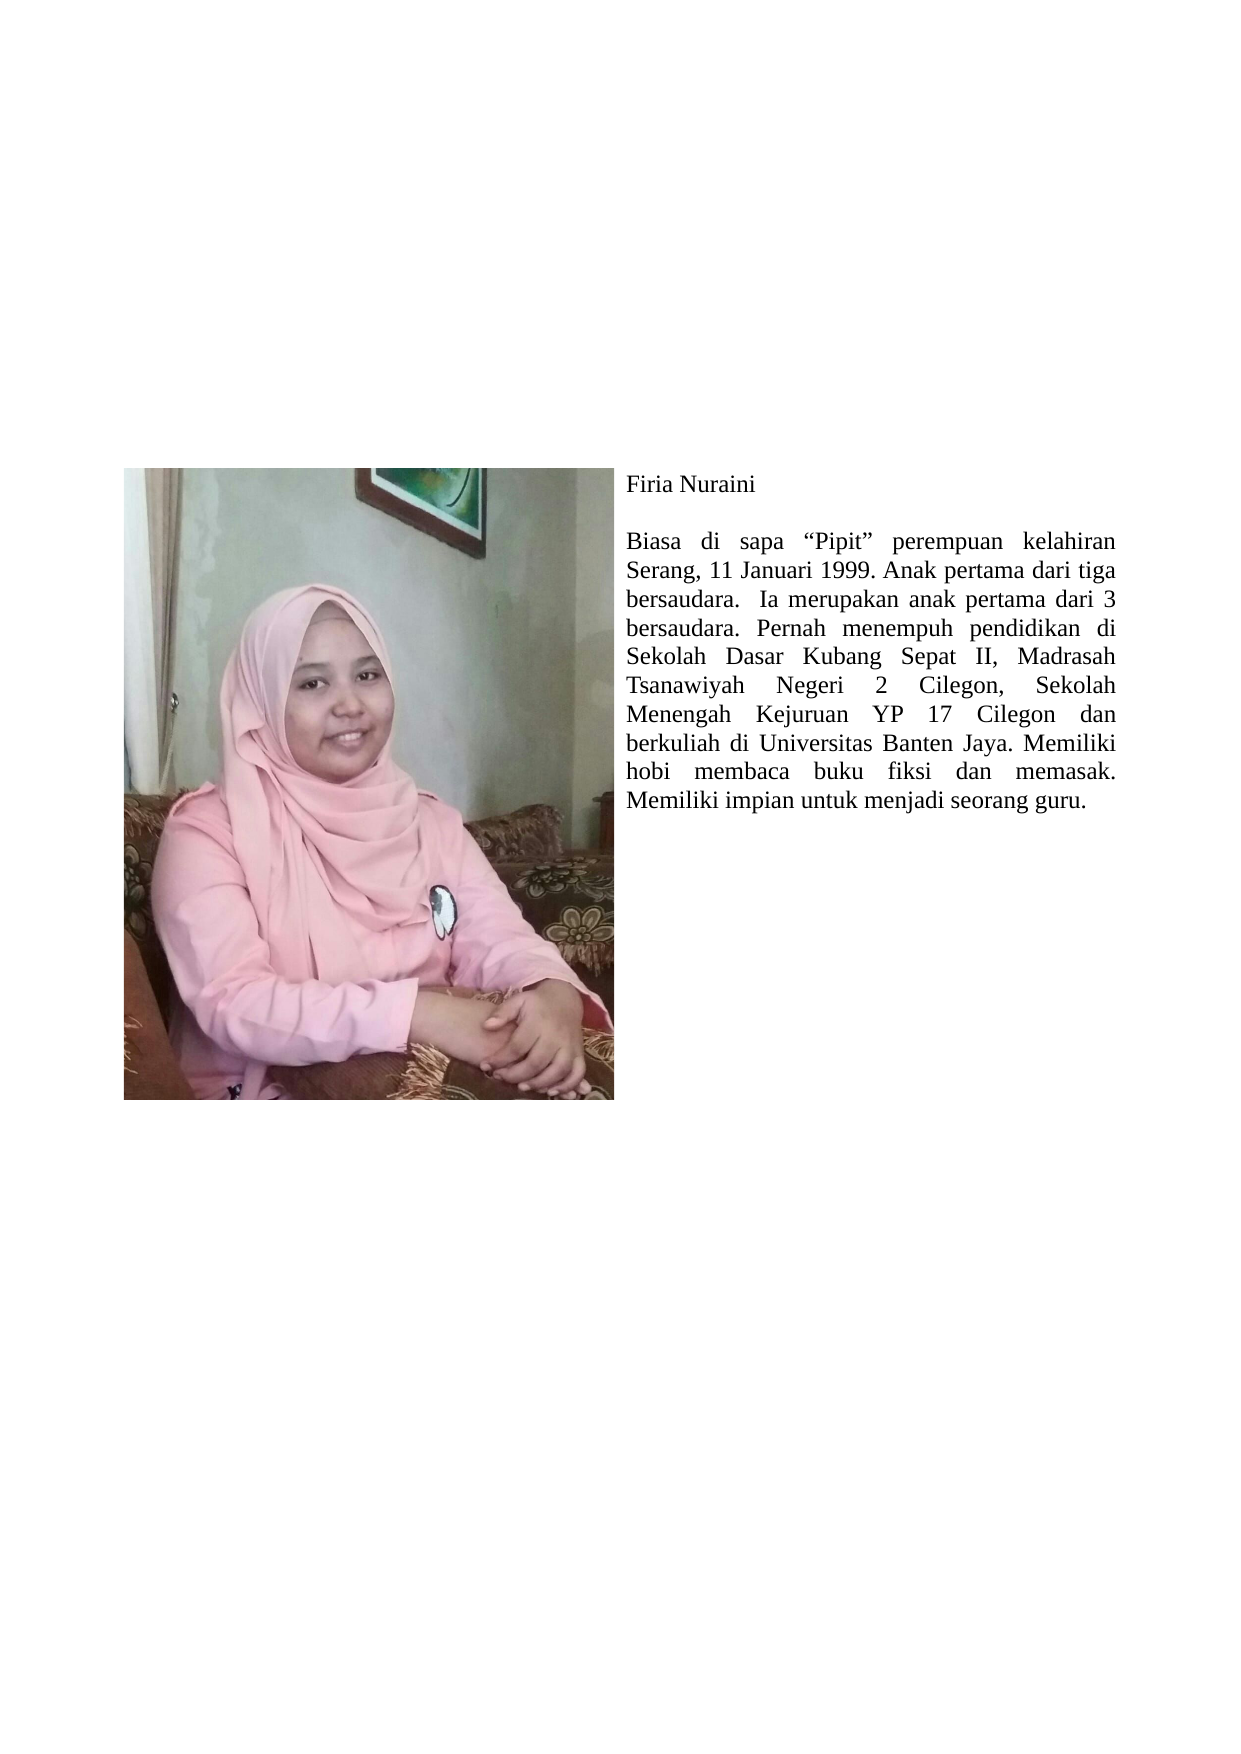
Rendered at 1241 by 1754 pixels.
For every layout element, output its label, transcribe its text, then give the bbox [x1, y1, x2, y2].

picture [123, 468, 615, 1100]
table_header [118, 463, 620, 1134]
table_header Firia Nuraini Biasa di sapa “Pipit” perempuan kelahiran Serang, 11 Januari 1999. Anak pertama dari tiga bersaudara. Ia merupakan anak pertama dari 3 bersaudara. Pernah menempuh pendidikan di Sekolah Dasar Kubang Sepat II, Madrasah Tsanawiyah Negeri 2 Cilegon, Sekolah Menengah Kejuruan YP 17 Cilegon dan berkuliah di Universitas Banten Jaya. Memiliki hobi membaca buku fiksi dan memasak. Memiliki impian untuk menjadi seorang guru. [620, 463, 1122, 1134]
